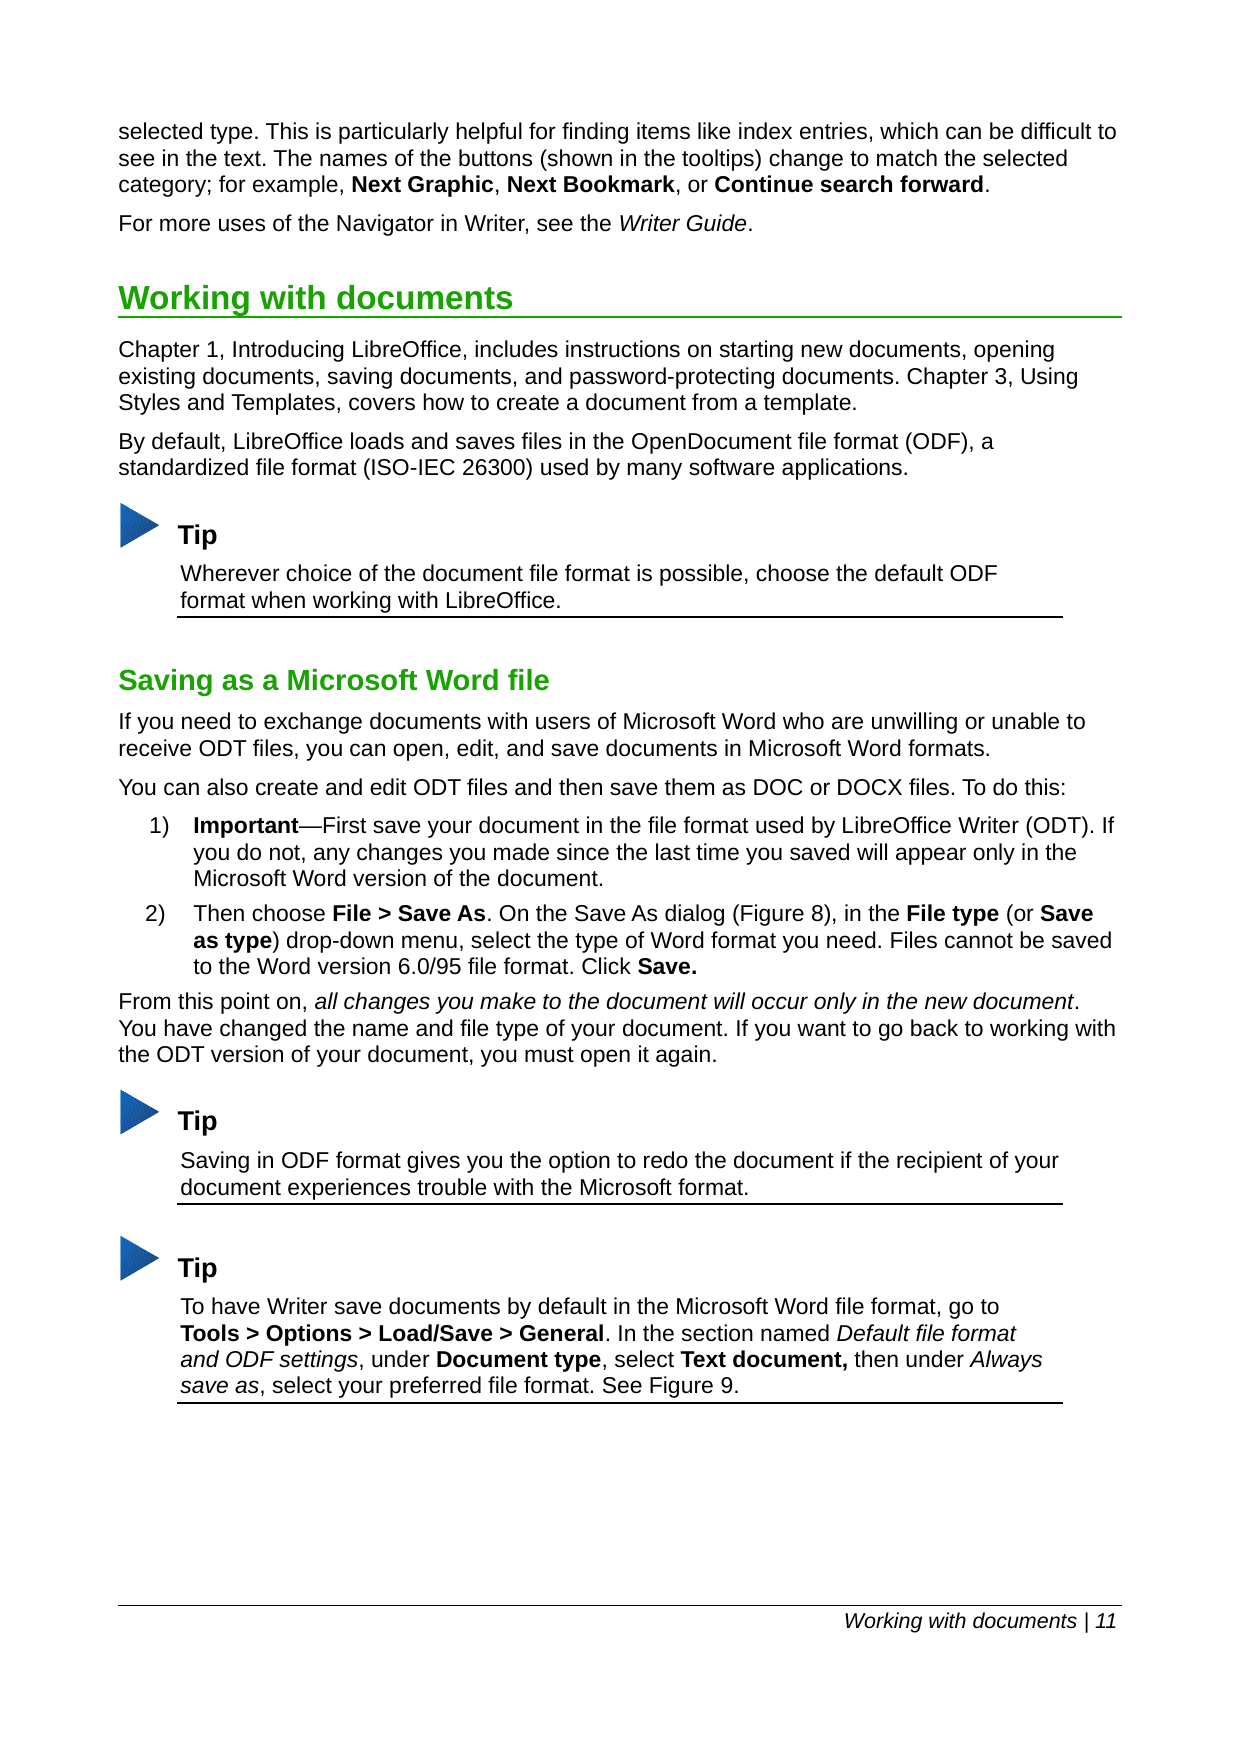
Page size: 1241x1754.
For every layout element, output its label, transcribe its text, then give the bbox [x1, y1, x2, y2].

list Important—First save your document in the file format used by LibreOffice Writer (ODT). If you do not, any changes you made since the last time you saved will appear only in the Microsoft Word version of the document. [169, 812, 1122, 891]
text By default, LibreOffice loads and saves files in the OpenDocument file format (ODF), a standardized file format (ISO-IEC 26300) used by many software applications. [118, 428, 1122, 481]
text To have Writer save documents by default in the Microsoft Word file format, go to Tools > Options > Load/Save > General. In the section named Default file format and ODF settings, under Document type, select Text document, then under Always save as, select your preferred file format. See Figure 9. [177, 1290, 1063, 1402]
text You can also create and edit ODT files and then save them as DOC or DOCX files. To do this: [118, 773, 1122, 800]
subtitle Tip [118, 501, 1122, 550]
subtitle Tip [118, 1233, 1122, 1283]
text Chapter 1, Introducing LibreOffice, includes instructions on starting new documents, opening existing documents, saving documents, and password-protecting documents. Chapter 3, Using Styles and Templates, covers how to create a document from a template. [118, 336, 1122, 415]
subtitle Tip [118, 1087, 1122, 1137]
text Wherever choice of the document file format is possible, choose the default ODF format when working with LibreOffice. [177, 557, 1063, 616]
text For more uses of the Navigator in Writer, see the Writer Guide. [118, 210, 1122, 236]
list Then choose File > Save As. On the Save As dialog (Figure 8), in the File type (or Save as type) drop-down menu, select the type of Word format you need. Files cannot be saved to the Word version 6.0/95 file format. Click Save. [165, 900, 1122, 979]
text Saving in ODF format gives you the option to redo the document if the recipient of your document experiences trouble with the Microsoft format. [177, 1144, 1063, 1203]
text From this point on, all changes you make to the document will occur only in the new document. You have changed the name and file type of your document. If you want to go back to working with the ODT version of your document, you must open it again. [118, 988, 1122, 1067]
text If you need to exchange documents with users of Microsoft Word who are unwilling or unable to receive ODT files, you can open, edit, and save documents in Microsoft Word formats. [118, 708, 1122, 761]
subtitle Saving as a Microsoft Word file [118, 663, 1122, 696]
text selected type. This is particularly helpful for finding items like index entries, which can be difficult to see in the text. The names of the buttons (shown in the tooltips) change to match the selected category; for example, Next Graphic, Next Bookmark, or Continue search forward. [118, 118, 1122, 197]
subtitle Working with documents [118, 278, 1122, 316]
